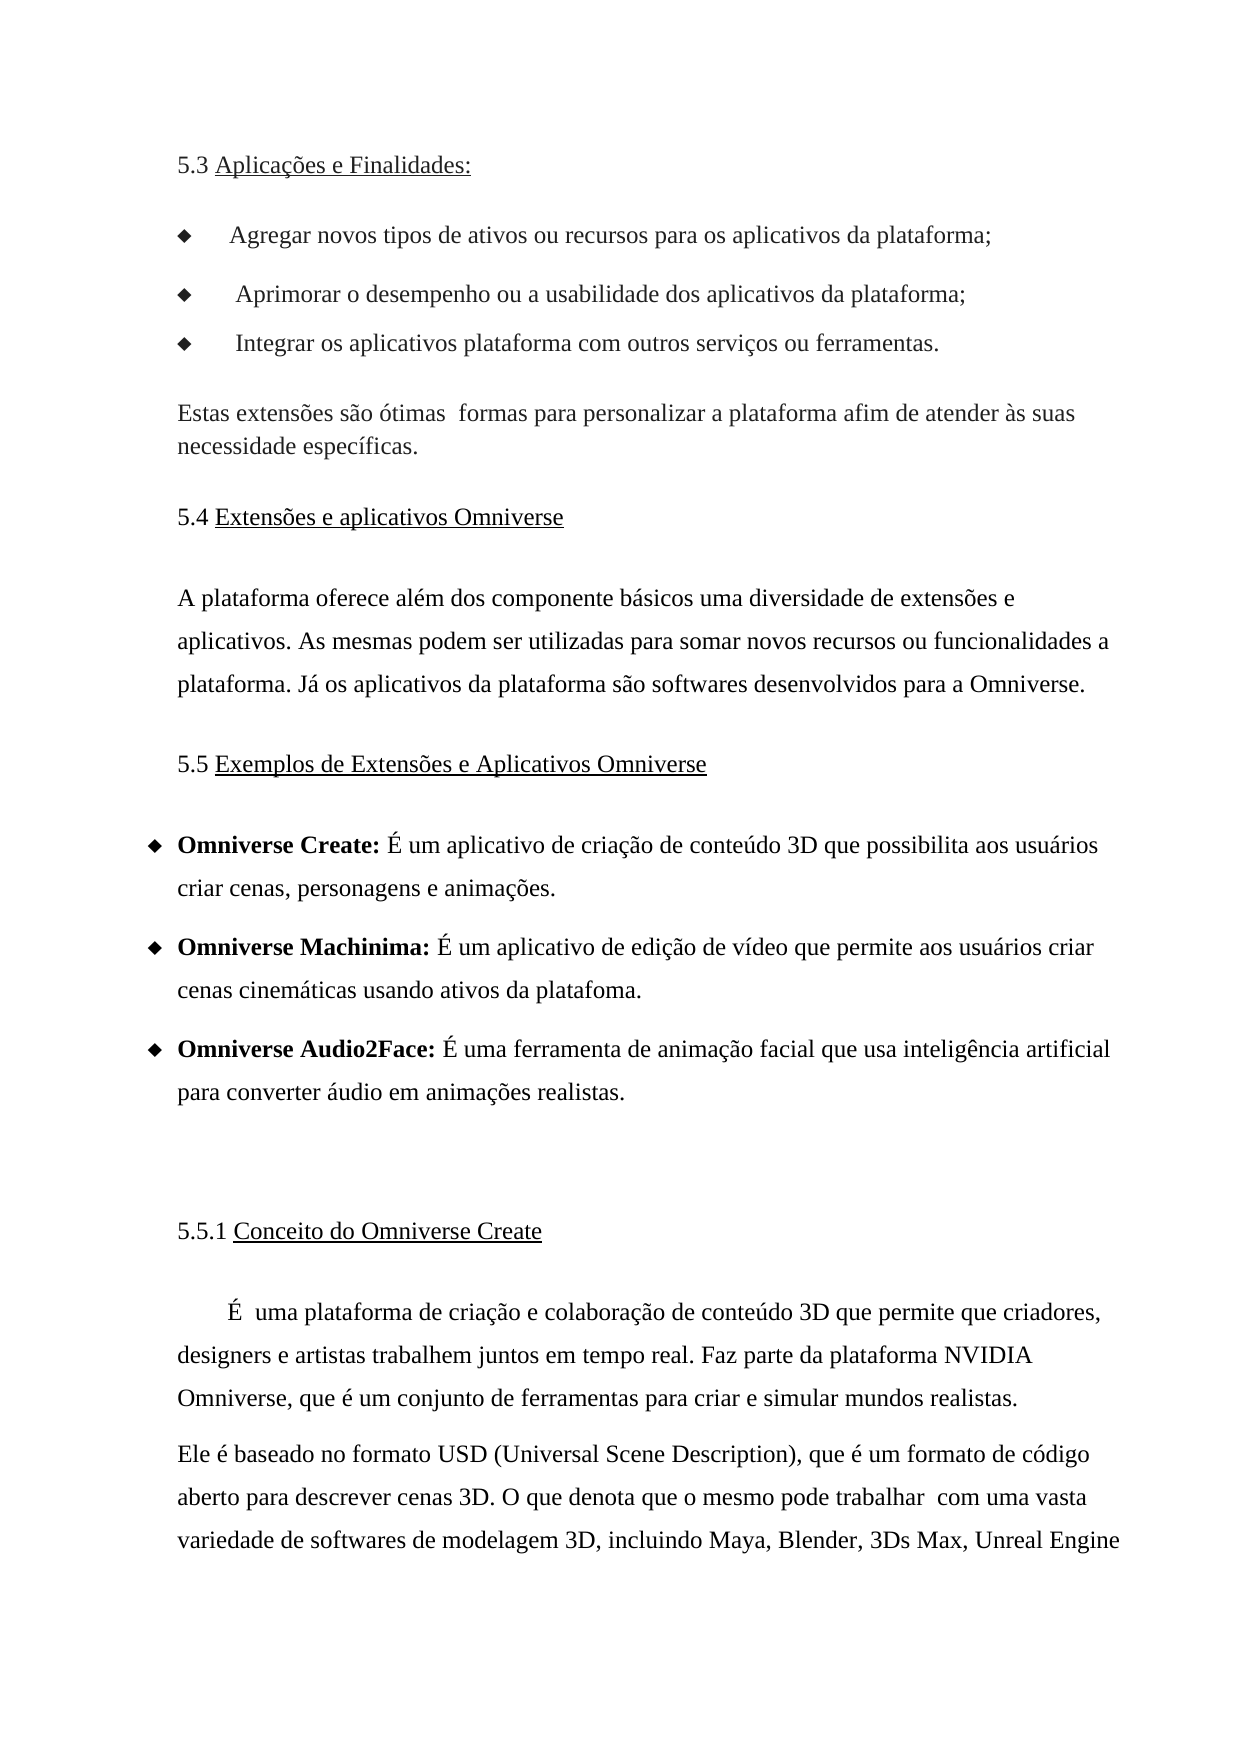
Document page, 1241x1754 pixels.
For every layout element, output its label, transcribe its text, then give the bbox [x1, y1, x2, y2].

text 5.5 Exemplos de Extensões e Aplicativos Omniverse [177, 749, 1123, 778]
text É uma plataforma de criação e colaboração de conteúdo 3D que permite que criadores, designers e artistas trabalhem juntos em tempo real. Faz parte da plataforma NVIDIA Omniverse, que é um conjunto de ferramentas para criar e simular mundos realistas. [177, 1297, 1123, 1412]
list Omniverse Machinima: É um aplicativo de edição de vídeo que permite aos usuários criar cenas cinemáticas usando ativos da platafoma. [177, 932, 1123, 1004]
list Omniverse Create: É um aplicativo de criação de conteúdo 3D que possibilita aos usuários criar cenas, personagens e animações. [177, 830, 1123, 902]
list Agregar novos tipos de ativos ou recursos para os aplicativos da plataforma; [177, 221, 1123, 249]
text 5.4 Extensões e aplicativos Omniverse [177, 502, 1123, 531]
text 5.5.1 Conceito do Omniverse Create [177, 1216, 1123, 1245]
text Ele é baseado no formato USD (Universal Scene Description), que é um formato de código aberto para descrever cenas 3D. O que denota que o mesmo pode trabalhar com uma vasta variedade de softwares de modelagem 3D, incluindo Maya, Blender, 3Ds Max, Unreal Engine [177, 1439, 1123, 1554]
text 5.3 Aplicações e Finalidades: [177, 150, 1123, 179]
list Integrar os aplicativos plataforma com outros serviços ou ferramentas. [177, 328, 1123, 357]
text A plataforma oferece além dos componente básicos uma diversidade de extensões e aplicativos. As mesmas podem ser utilizadas para somar novos recursos ou funcionalidades a plataforma. Já os aplicativos da plataforma são softwares desenvolvidos para a Omniverse. [177, 583, 1123, 698]
list Aprimorar o desempenho ou a usabilidade dos aplicativos da plataforma; [177, 279, 1123, 308]
text Estas extensões são ótimas formas para personalizar a plataforma afim de atender às suas necessidade específicas. [177, 398, 1123, 460]
list Omniverse Audio2Face: É uma ferramenta de animação facial que usa inteligência artificial para converter áudio em animações realistas. [177, 1034, 1123, 1106]
